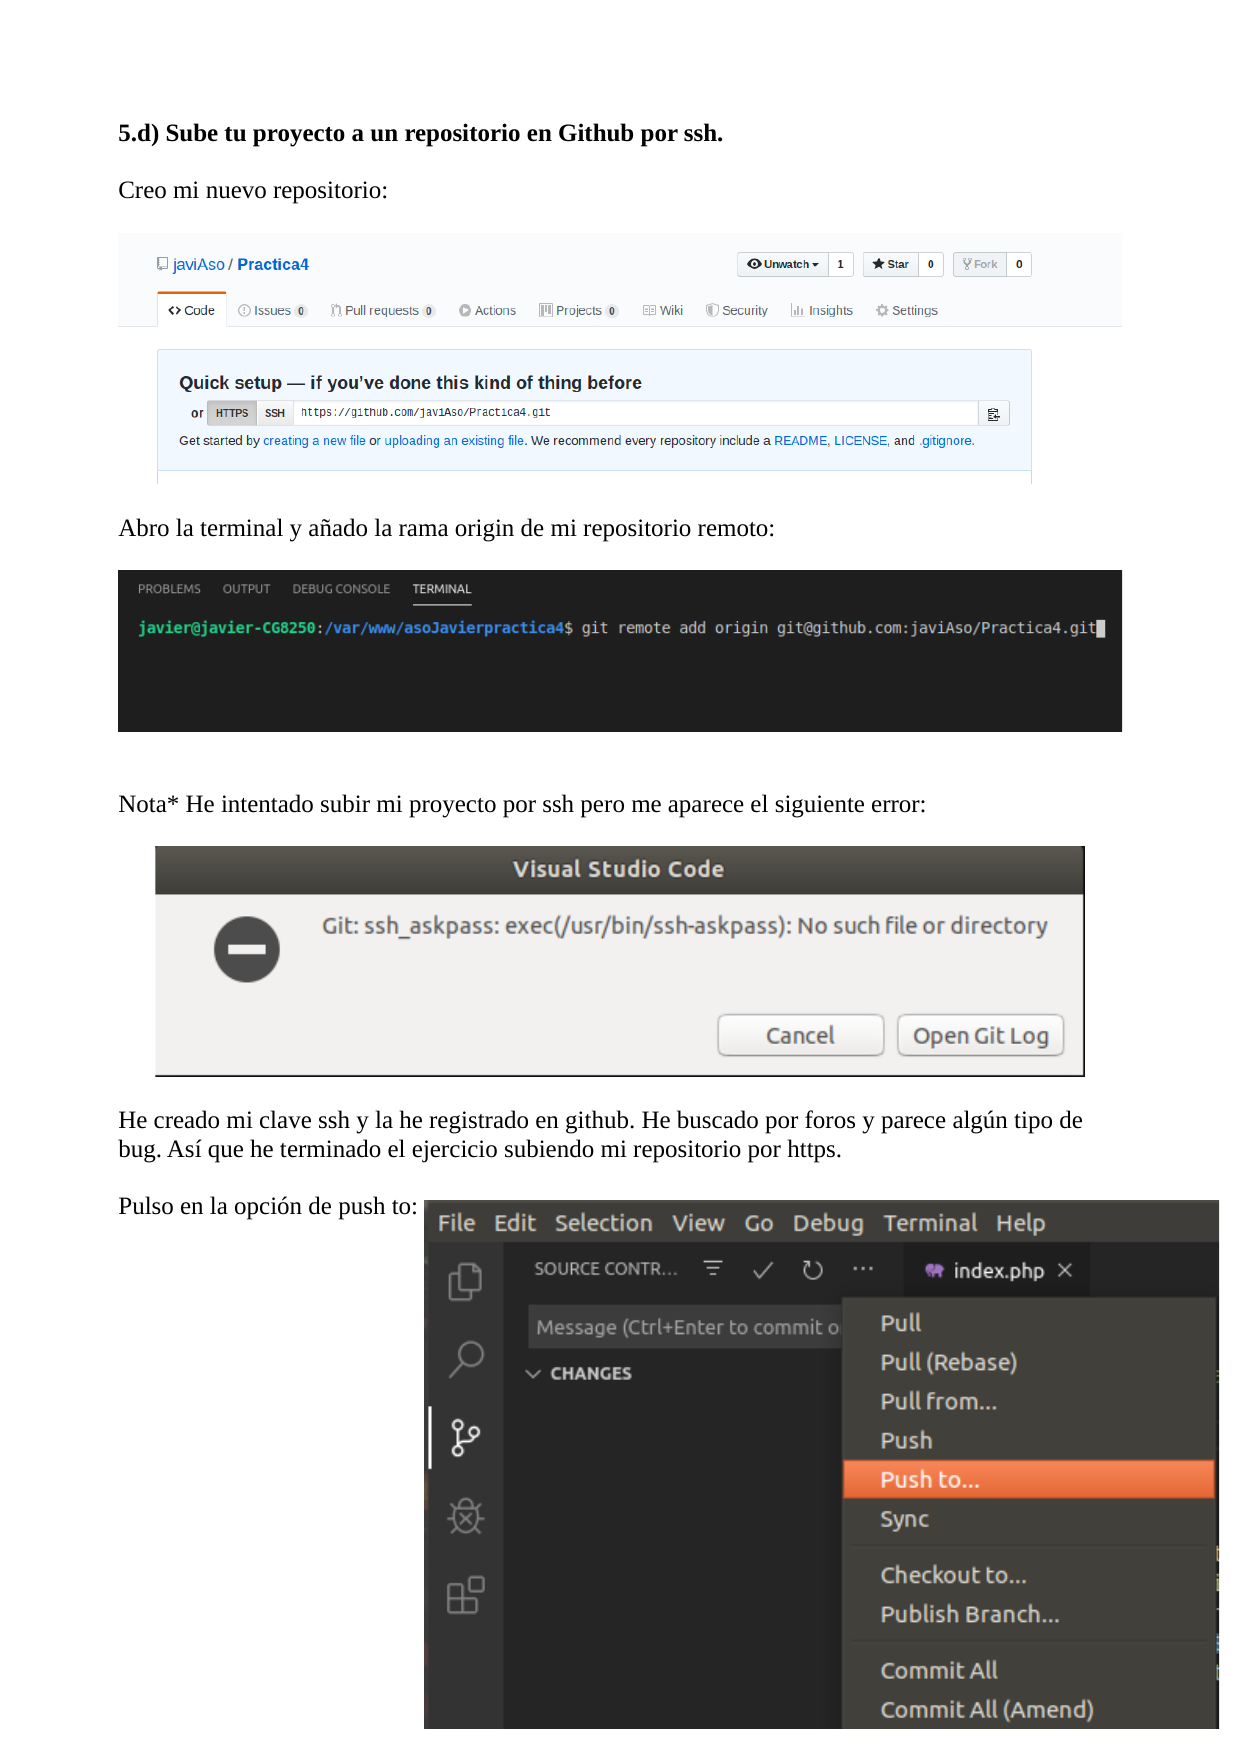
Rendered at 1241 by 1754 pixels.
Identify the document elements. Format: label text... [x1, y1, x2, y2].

text Abro la terminal y añado la rama origin de mi repositorio remoto: [118, 513, 1122, 541]
text 5.d) Sube tu proyecto a un repositorio en Github por ssh. [118, 118, 1122, 147]
picture [118, 570, 1123, 732]
picture [118, 233, 1123, 484]
text He creado mi clave ssh y la he registrado en github. He buscado por foros y parece algún tipo de bug. Así que he terminado el ejercicio subiendo mi repositorio por https. [118, 1105, 1122, 1163]
picture [155, 846, 1085, 1077]
picture [424, 1200, 1220, 1729]
text Creo mi nuevo repositorio: [118, 176, 1122, 204]
text Pulso en la opción de push to: [118, 1191, 1122, 1220]
text Nota* He intentado subir mi proyecto por ssh pero me aparece el siguiente error: [118, 789, 1122, 818]
